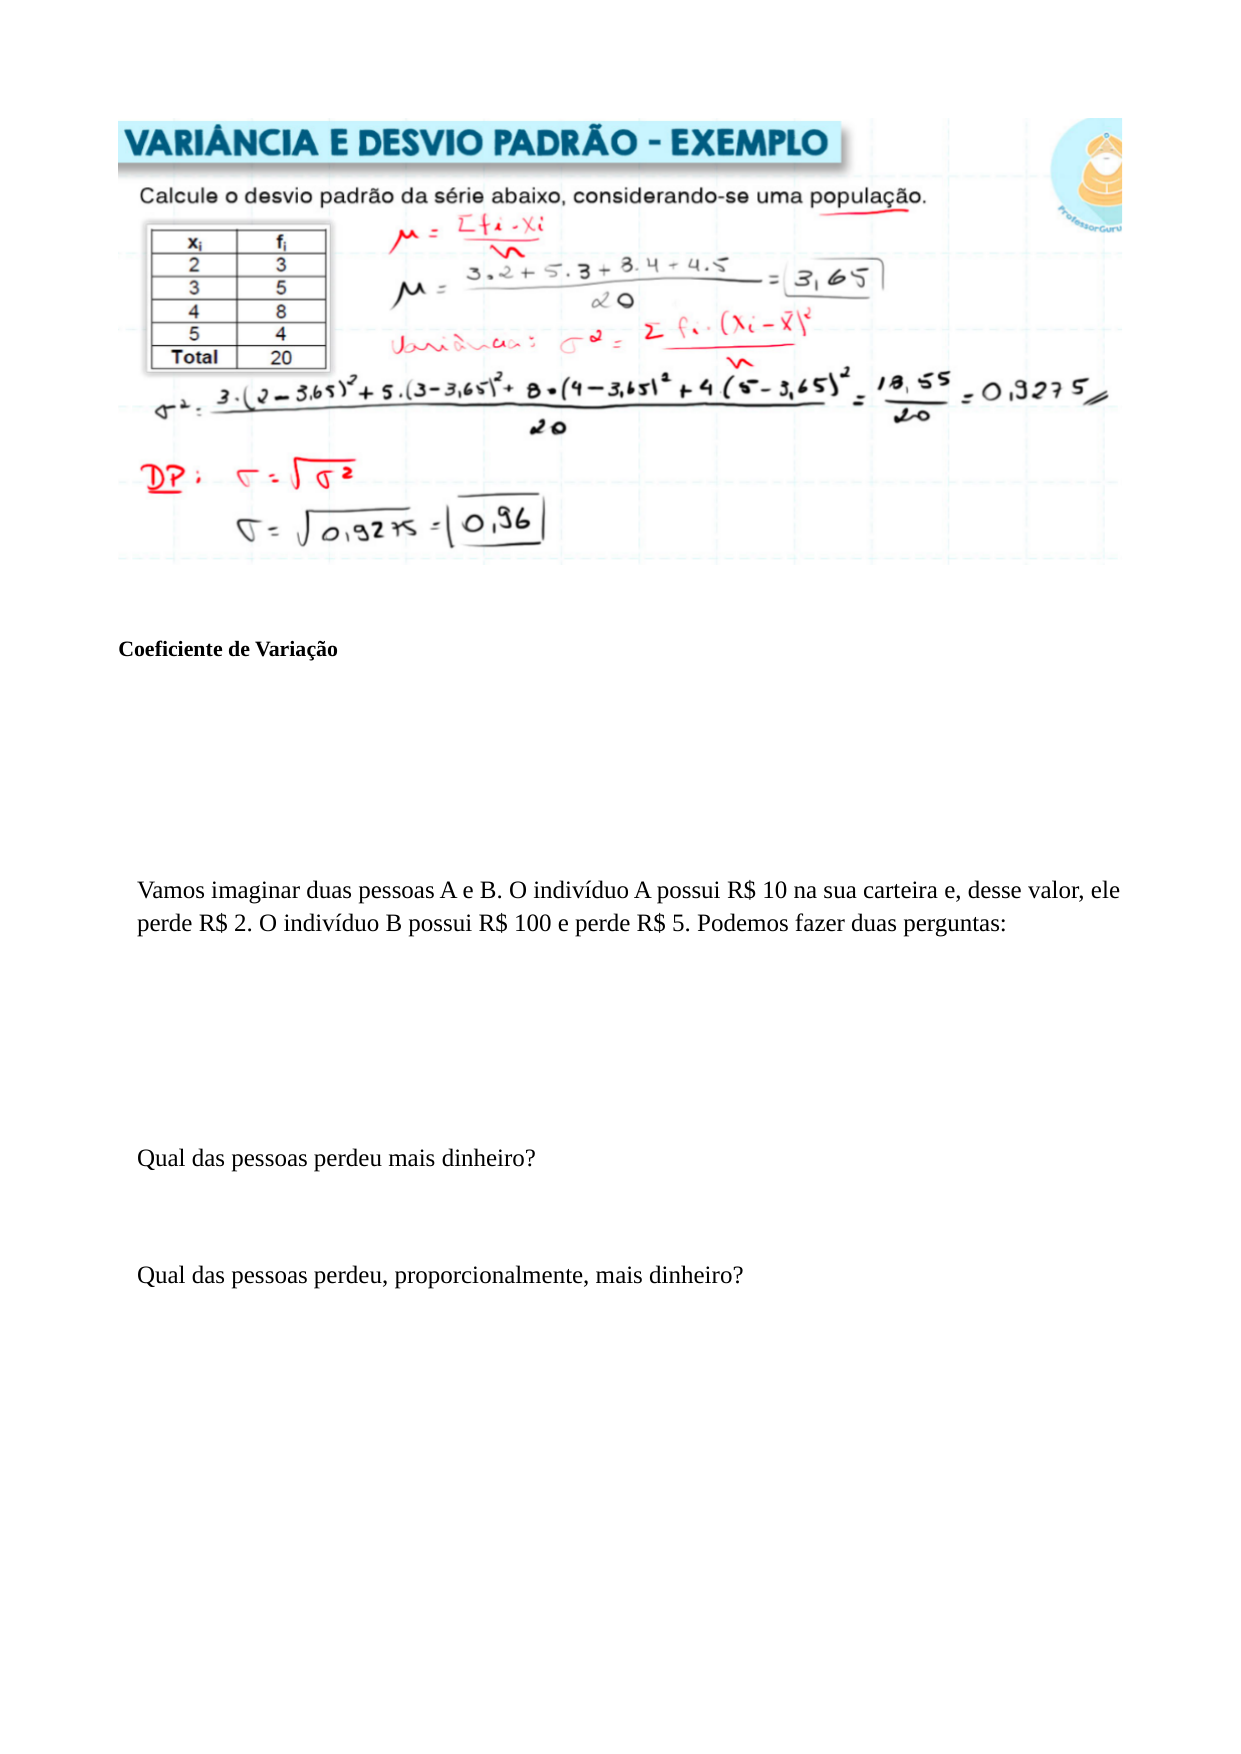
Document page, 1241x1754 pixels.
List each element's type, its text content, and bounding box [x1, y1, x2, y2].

text Vamos imaginar duas pessoas A e B. O indivíduo A possui R$ 10 na sua carteira e, desse valor, ele perde R$ 2. O indivíduo B possui R$ 100 e perde R$ 5. Podemos fazer duas perguntas: [137, 875, 1122, 937]
text Qual das pessoas perdeu mais dinheiro? [137, 1143, 1122, 1172]
picture [118, 118, 1123, 565]
subtitle Coeficiente de Variação [118, 636, 1122, 661]
text Qual das pessoas perdeu, proporcionalmente, mais dinheiro? [137, 1260, 1122, 1289]
